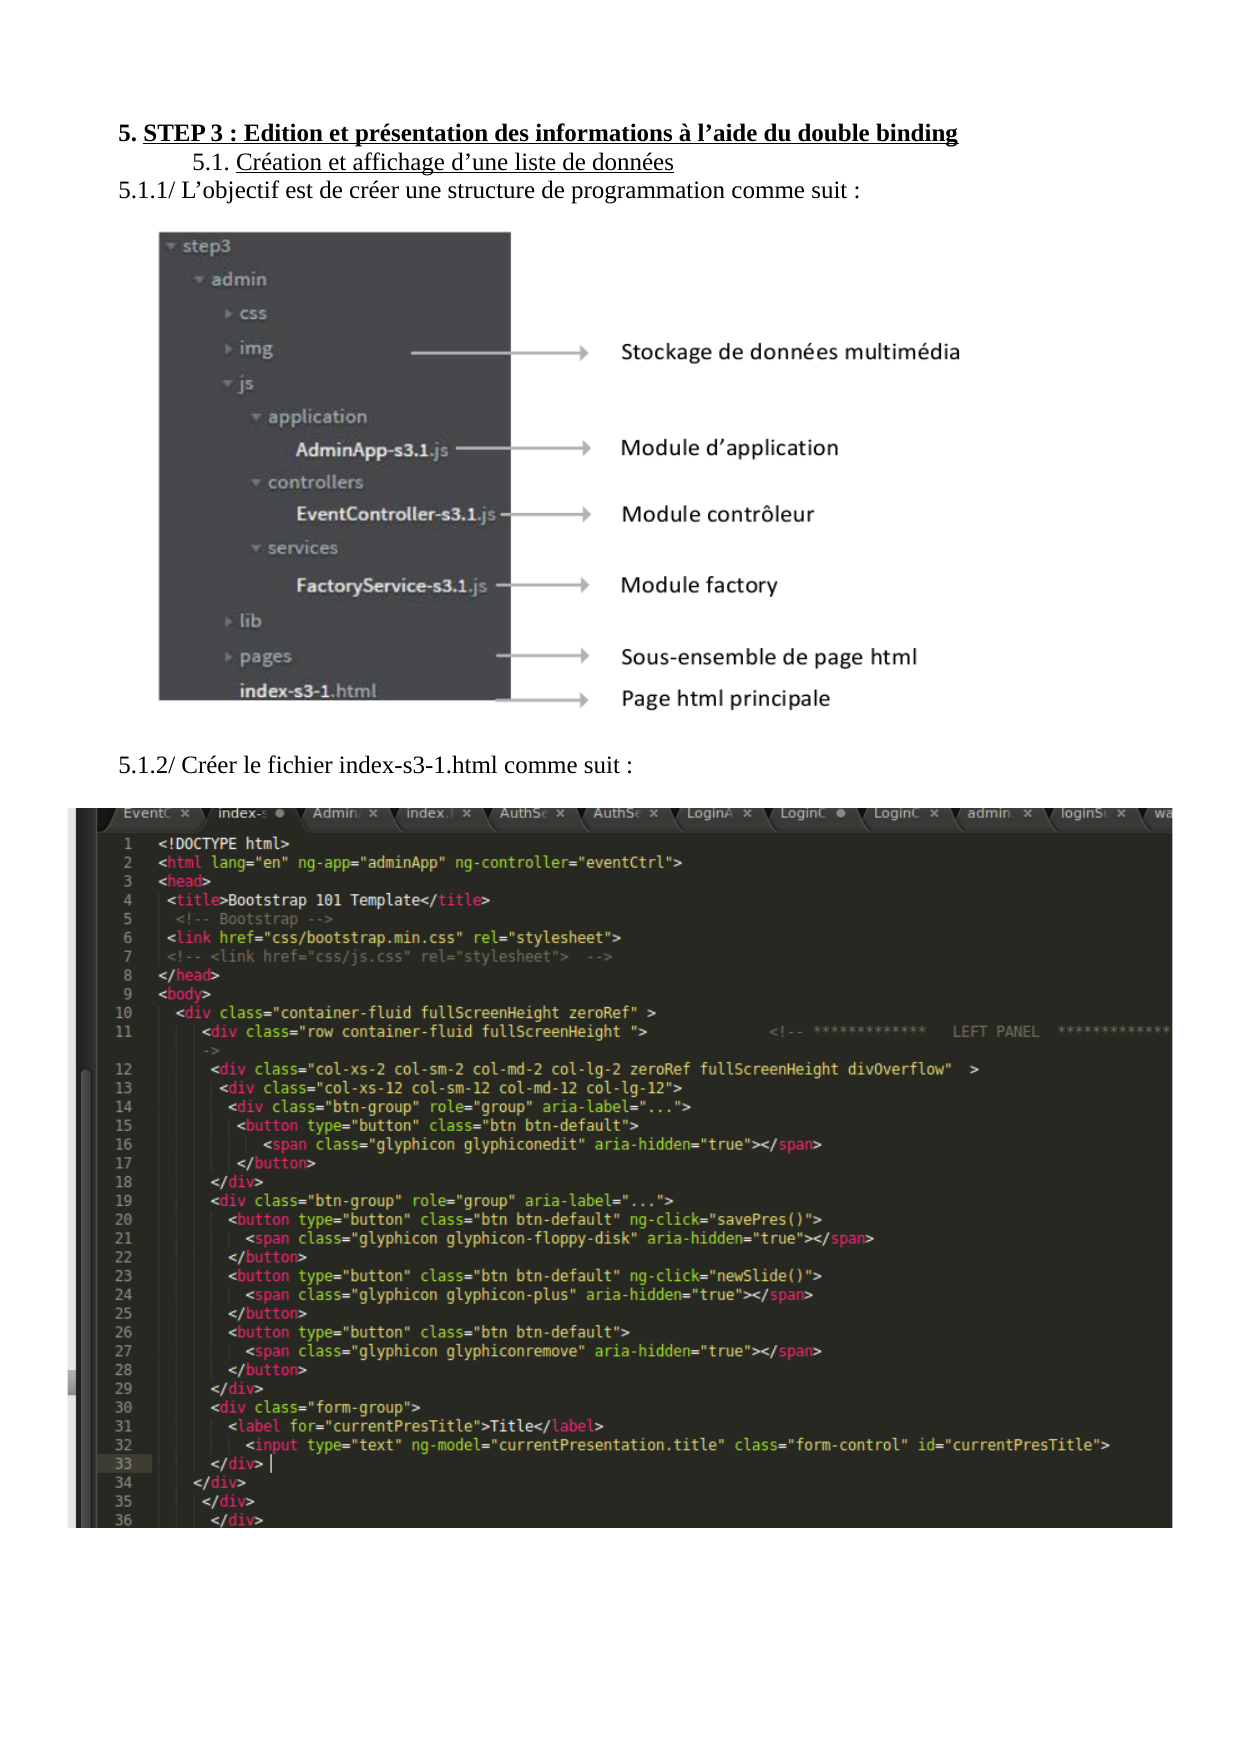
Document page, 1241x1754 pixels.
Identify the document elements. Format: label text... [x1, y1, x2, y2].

text 5. STEP 3 : Edition et présentation des informations à l’aide du double binding [118, 118, 1122, 147]
picture [123, 211, 968, 733]
picture [67, 808, 1173, 1528]
text 5.1.1/ L’objectif est de créer une structure de programmation comme suit : [118, 176, 1122, 204]
text 5.1. Création et affichage d’une liste de données [118, 147, 1122, 176]
text 5.1.2/ Créer le fichier index-s3-1.html comme suit : [118, 751, 1122, 779]
